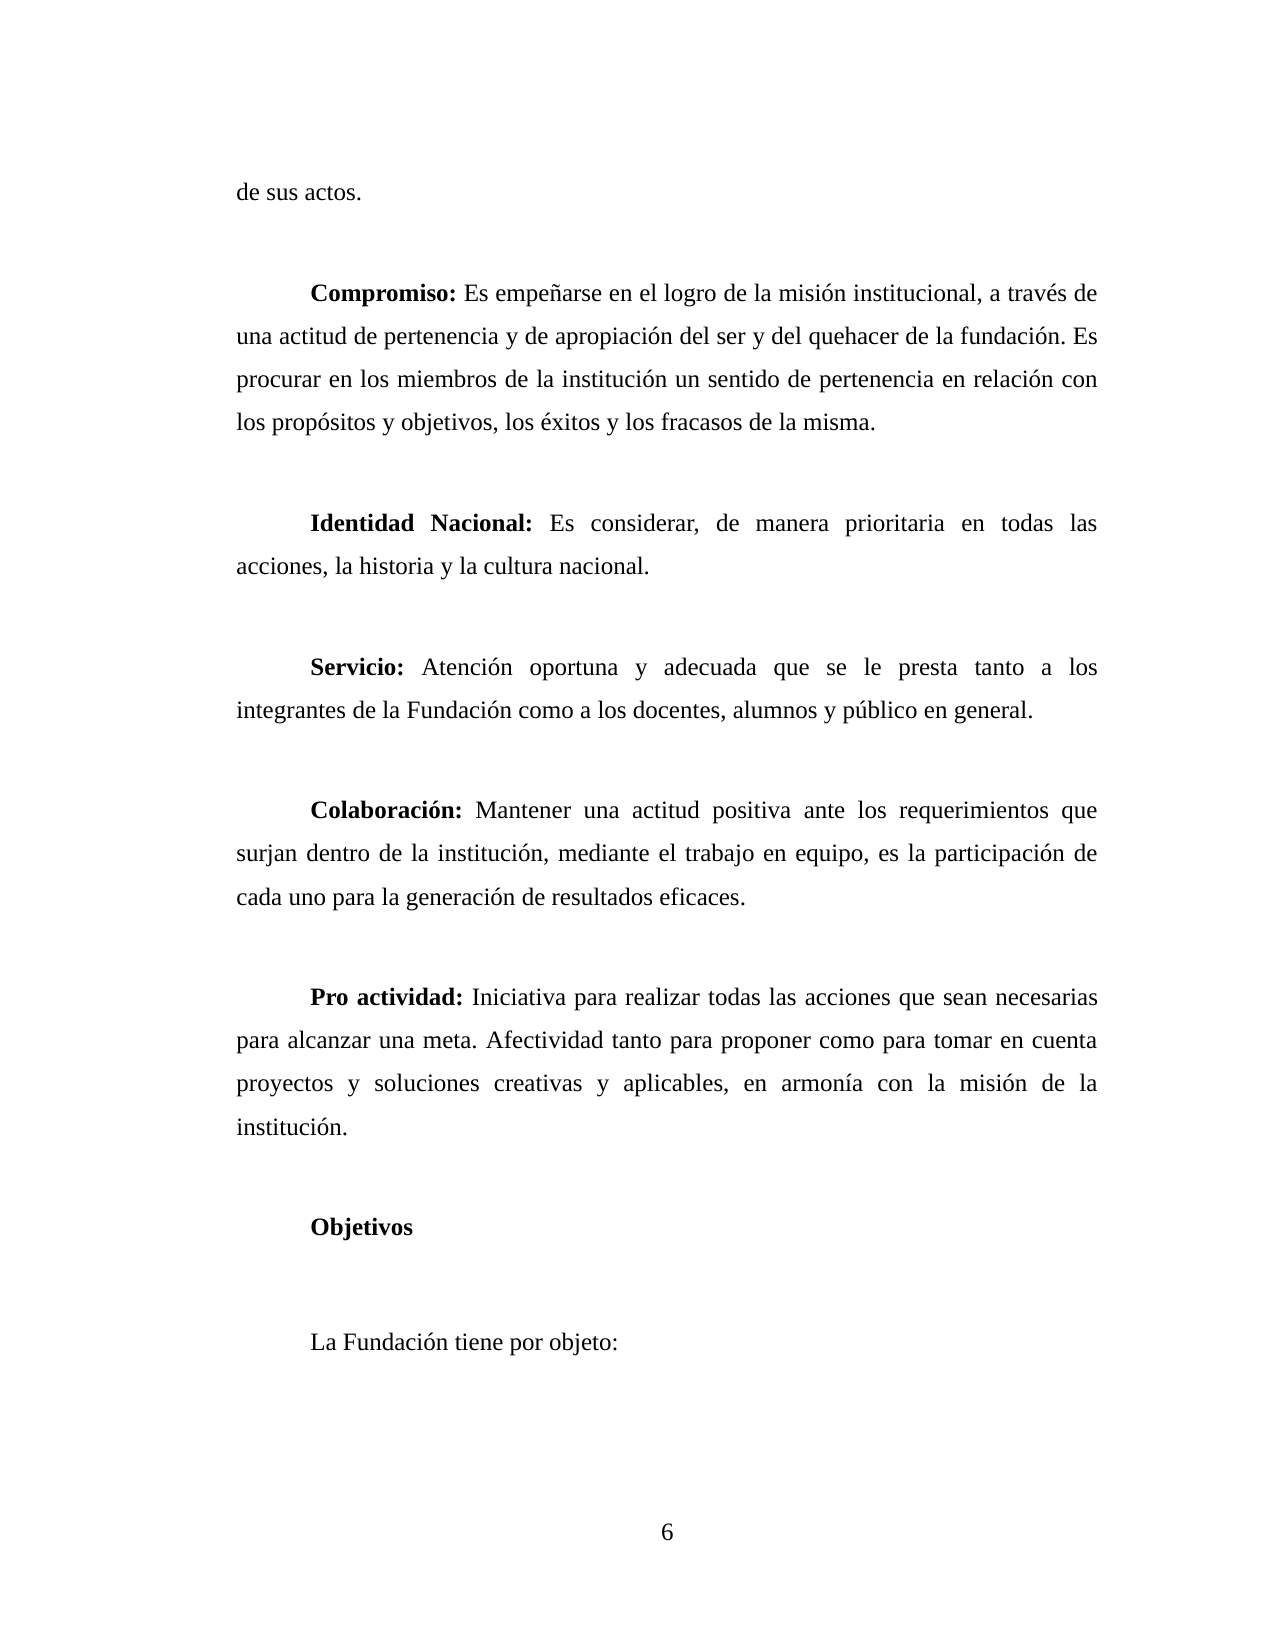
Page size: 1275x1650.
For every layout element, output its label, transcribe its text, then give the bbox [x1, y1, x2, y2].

text de sus actos. [236, 177, 1098, 206]
text Colaboración: Mantener una actitud positiva ante los requerimientos que surjan dentro de la institución, mediante el trabajo en equipo, es la participación de cada uno para la generación de resultados eficaces. [236, 795, 1098, 910]
text Pro actividad: Iniciativa para realizar todas las acciones que sean necesarias para alcanzar una meta. Afectividad tanto para proponer como para tomar en cuenta proyectos y soluciones creativas y aplicables, en armonía con la misión de la institución. [236, 982, 1098, 1140]
text Compromiso: Es empeñarse en el logro de la misión institucional, a través de una actitud de pertenencia y de apropiación del ser y del quehacer de la fundación. Es procurar en los miembros de la institución un sentido de pertenencia en relación con los propósitos y objetivos, los éxitos y los fracasos de la misma. [236, 278, 1098, 436]
text La Fundación tiene por objeto: [236, 1327, 1098, 1356]
text Servicio: Atención oportuna y adecuada que se le presta tanto a los integrantes de la Fundación como a los docentes, alumnos y público en general. [236, 652, 1098, 723]
text Objetivos [236, 1212, 1098, 1241]
text Identidad Nacional: Es considerar, de manera prioritaria en todas las acciones, la historia y la cultura nacional. [236, 508, 1098, 580]
